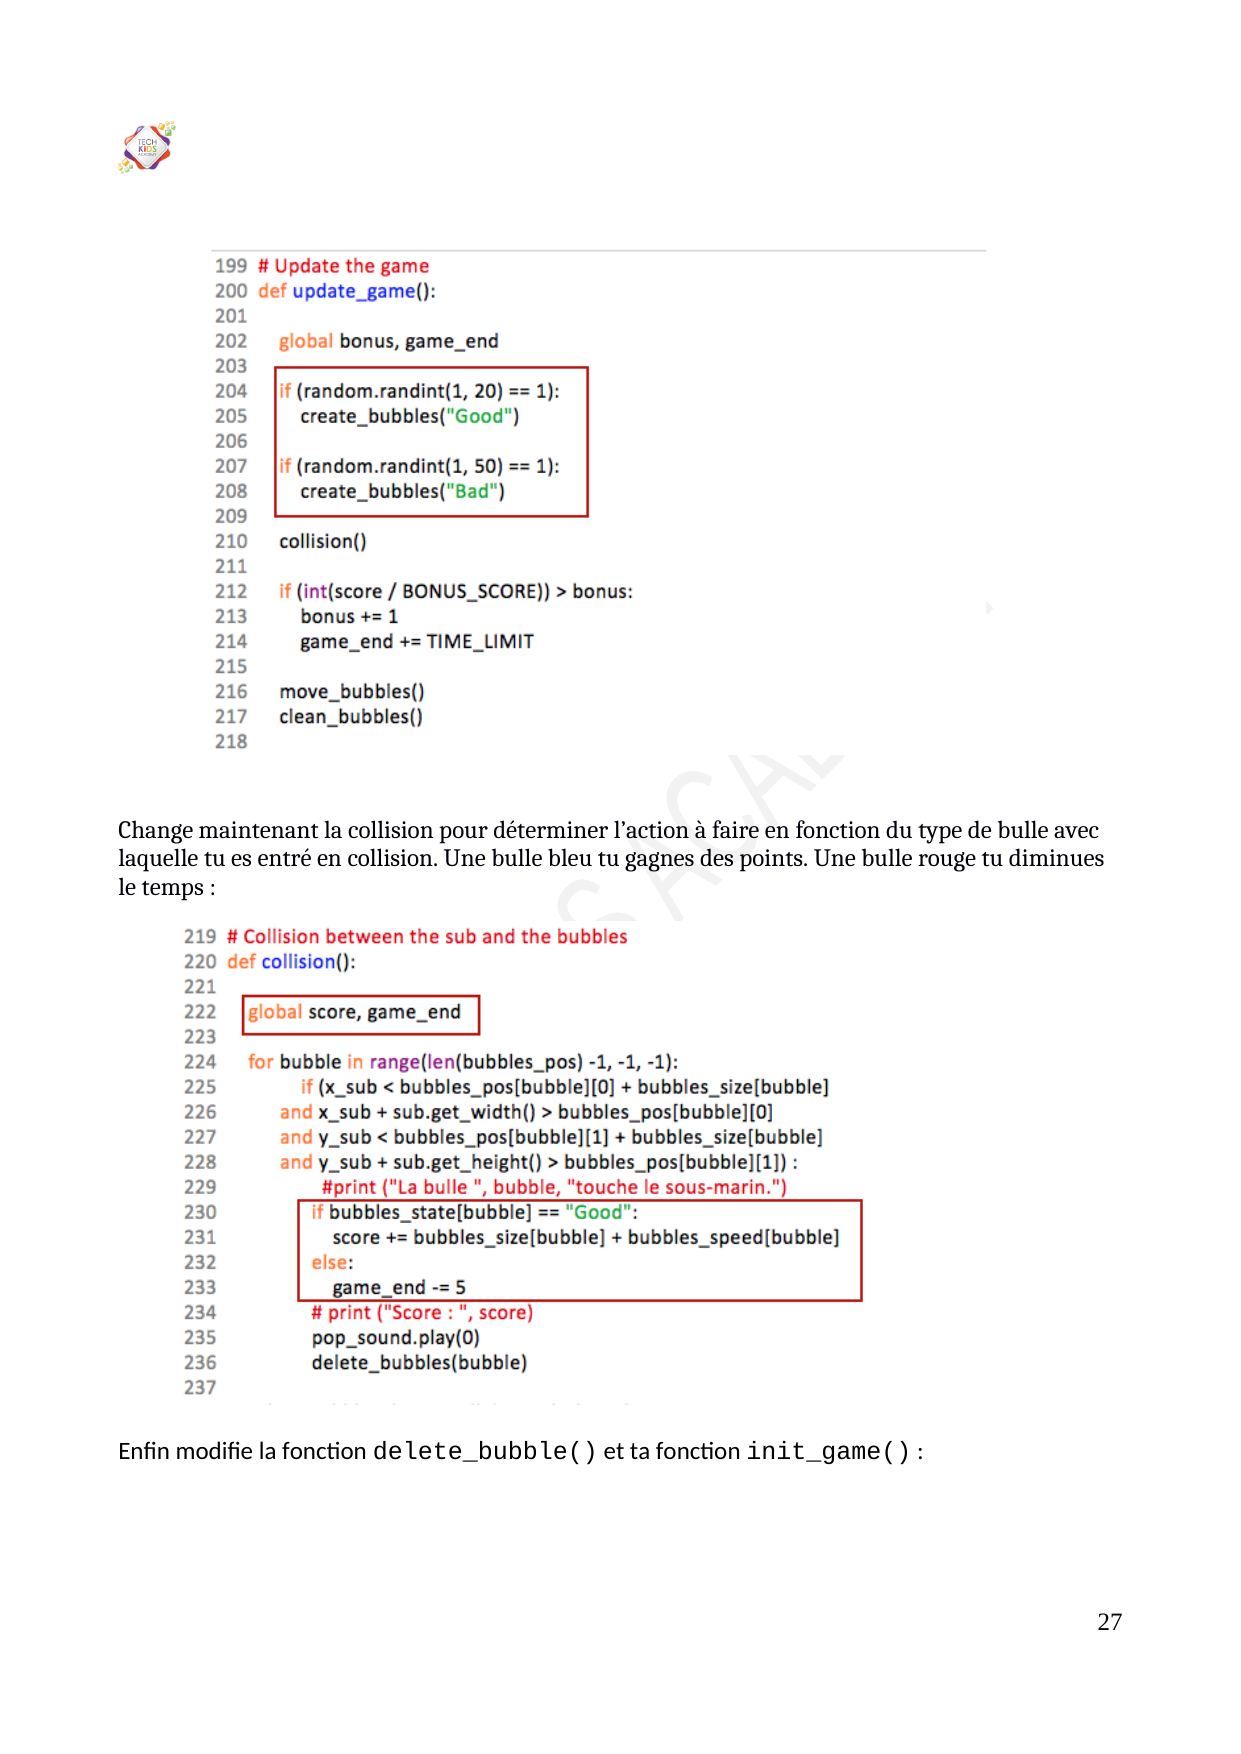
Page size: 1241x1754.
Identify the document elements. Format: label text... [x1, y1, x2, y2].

picture [211, 249, 987, 755]
text Enfin modifie la fonction delete_bubble() et ta fonction init_game() : [118, 1435, 1122, 1467]
text Change maintenant la collision pour déterminer l’action à faire en fonction du type de bulle avec laquelle tu es entré en collision. Une bulle bleu tu gagnes des points. Une bulle rouge tu diminues le temps : [118, 816, 1122, 902]
picture [118, 118, 176, 176]
picture [181, 921, 979, 1405]
